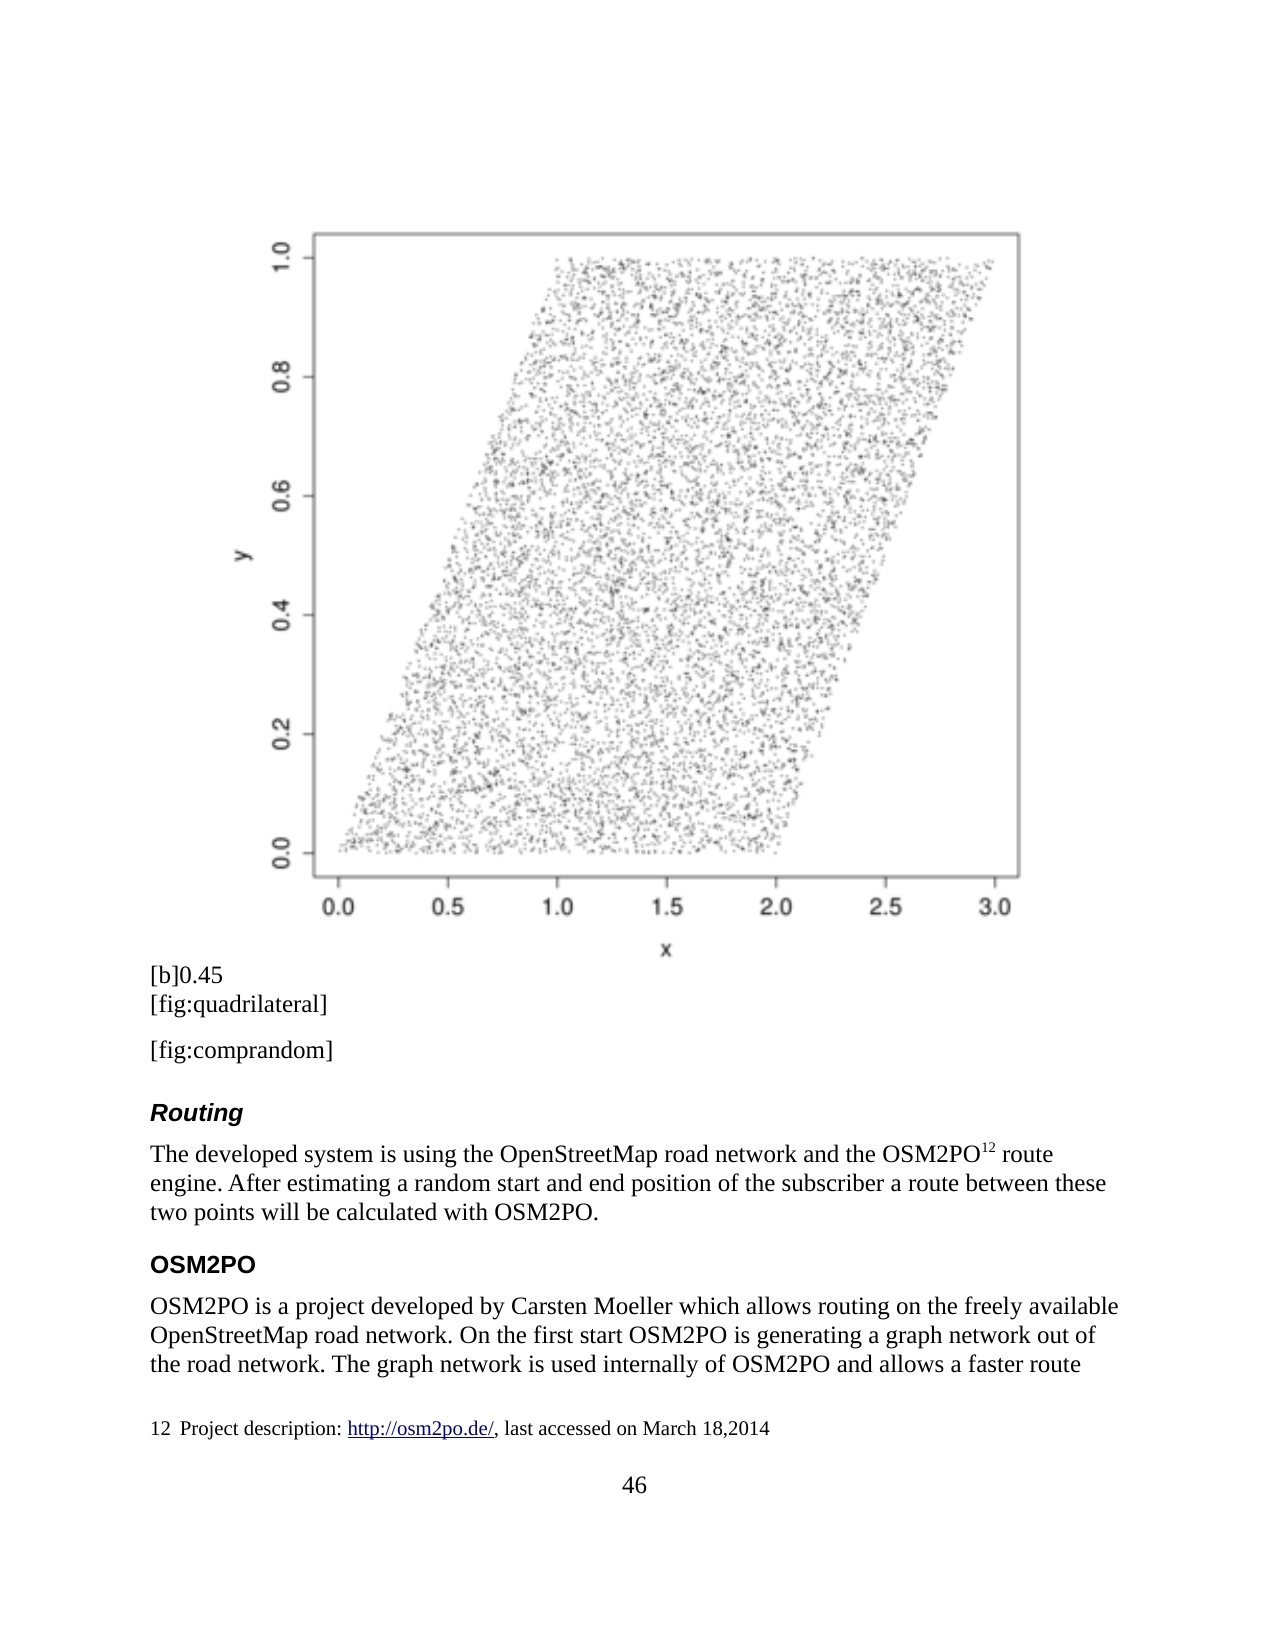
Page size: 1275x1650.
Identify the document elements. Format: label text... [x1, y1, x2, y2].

text [fig:comprandom] [150, 1035, 1125, 1064]
subtitle OSM2PO [150, 1250, 1125, 1279]
picture [229, 150, 1063, 984]
subtitle Routing [150, 1098, 1125, 1127]
text OSM2PO is a project developed by Carsten Moeller which allows routing on the freely available OpenStreetMap road network. On the first start OSM2PO is generating a graph network out of the road network. The graph network is used internally of OSM2PO and allows a faster route [150, 1291, 1125, 1378]
text [b]0.45 [fig:quadrilateral] [150, 150, 1125, 1017]
text Project description: http://osm2po.de/, last accessed on March 18,2014 [150, 1416, 1125, 1440]
text The developed system is using the OpenStreetMap road network and the OSM2PO route engine. After estimating a random start and end position of the subscriber a route between these two points will be calculated with OSM2PO. [150, 1139, 1125, 1225]
